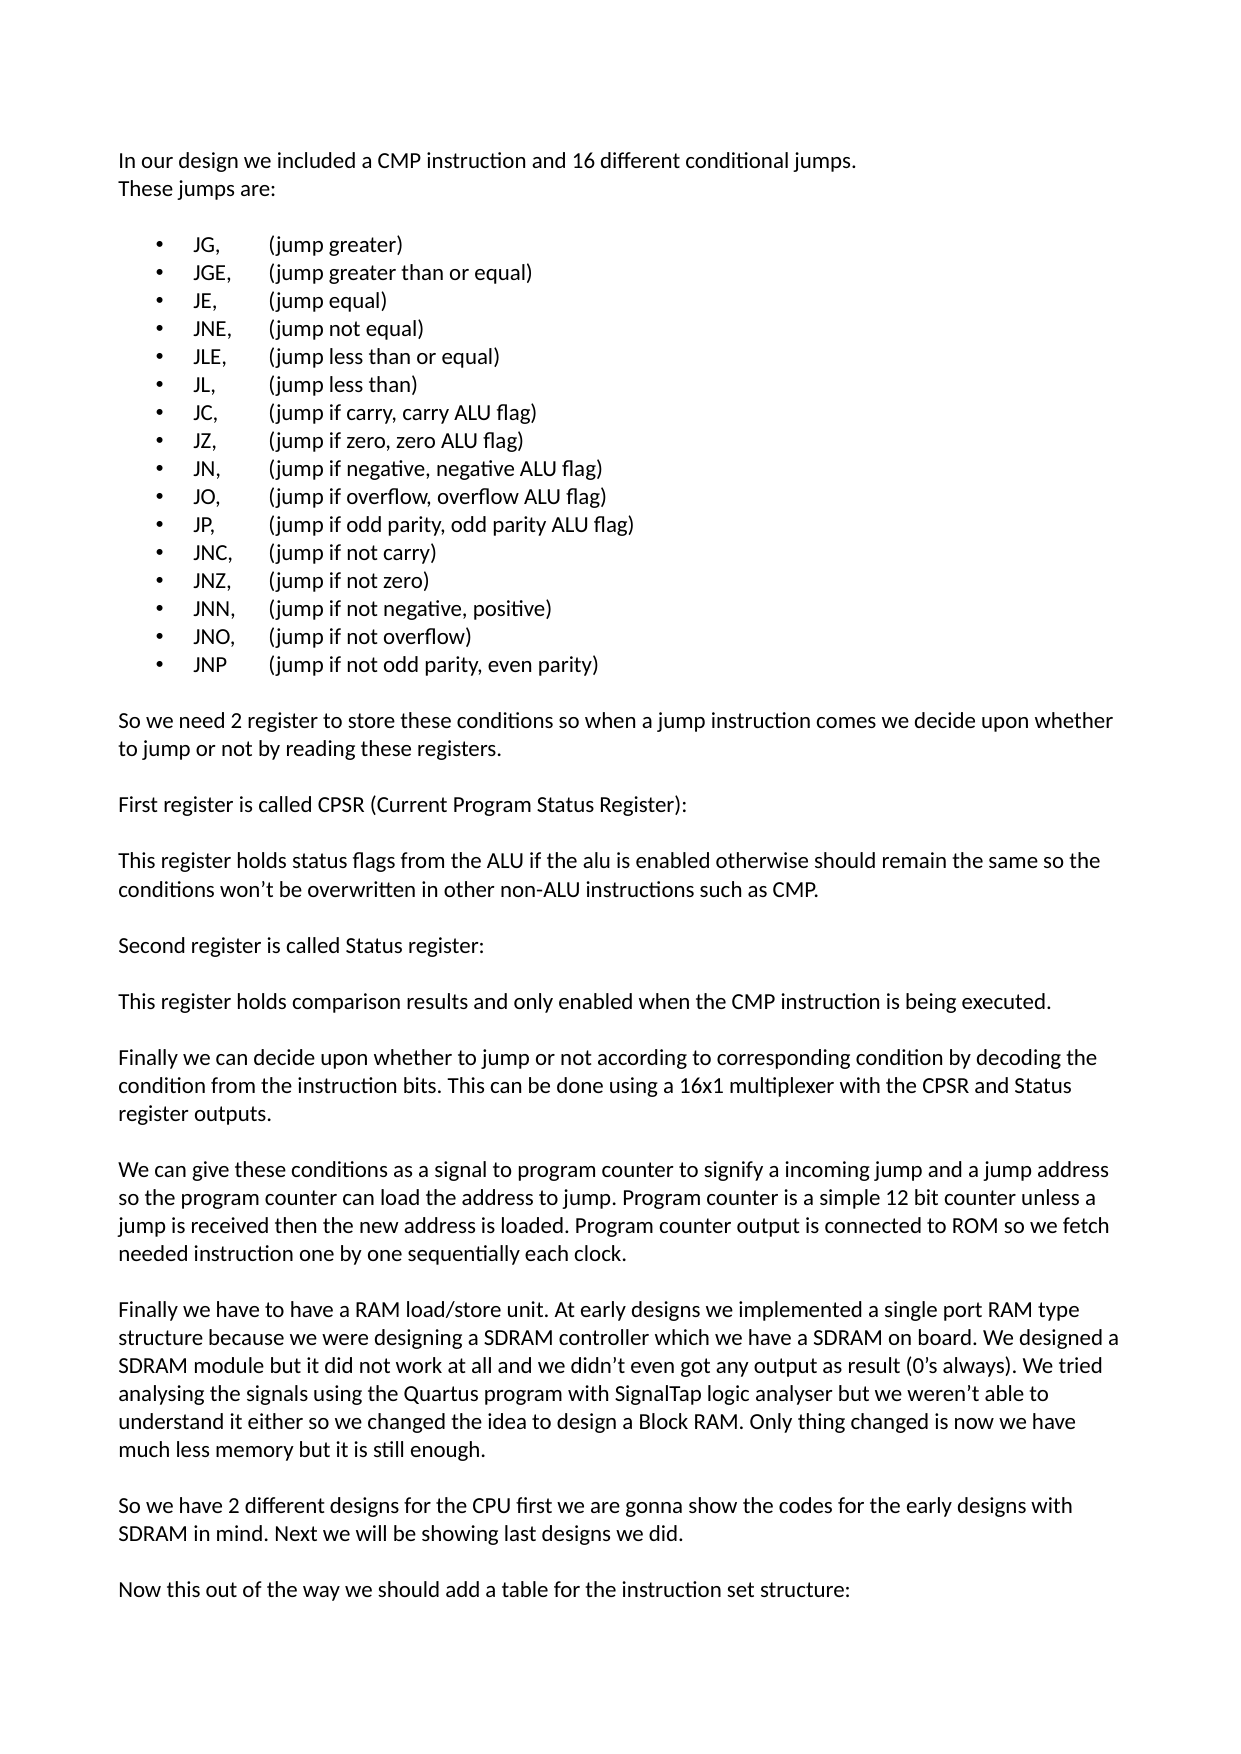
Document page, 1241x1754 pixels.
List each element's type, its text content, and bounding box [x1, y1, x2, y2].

list JO, (jump if overflow, overflow ALU flag) [156, 482, 1122, 510]
list JC, (jump if carry, carry ALU flag) [156, 398, 1122, 426]
text In our design we included a CMP instruction and 16 different conditional jumps. [118, 146, 1122, 174]
text This register holds status flags from the ALU if the alu is enabled otherwise should remain the same so the conditions won’t be overwritten in other non-ALU instructions such as CMP. [118, 847, 1122, 903]
list JNZ, (jump if not zero) [156, 566, 1122, 594]
text This register holds comparison results and only enabled when the CMP instruction is being executed. [118, 987, 1122, 1015]
text These jumps are: [118, 174, 1122, 202]
text Now this out of the way we should add a table for the instruction set structure: [118, 1575, 1122, 1603]
list JN, (jump if negative, negative ALU flag) [156, 454, 1122, 482]
list JZ, (jump if zero, zero ALU flag) [156, 426, 1122, 454]
text So we have 2 different designs for the CPU first we are gonna show the codes for the early designs with SDRAM in mind. Next we will be showing last designs we did. [118, 1491, 1122, 1547]
text We can give these conditions as a signal to program counter to signify a incoming jump and a jump address so the program counter can load the address to jump. Program counter is a simple 12 bit counter unless a jump is received then the new address is loaded. Program counter output is connected to ROM so we fetch needed instruction one by one sequentially each clock. [118, 1155, 1122, 1267]
list JNE, (jump not equal) [156, 314, 1122, 342]
text So we need 2 register to store these conditions so when a jump instruction comes we decide upon whether to jump or not by reading these registers. [118, 707, 1122, 763]
list JNN, (jump if not negative, positive) [156, 594, 1122, 622]
list JP, (jump if odd parity, odd parity ALU flag) [156, 510, 1122, 538]
list JE, (jump equal) [156, 286, 1122, 314]
list JG, (jump greater) [156, 230, 1122, 258]
text First register is called CPSR (Current Program Status Register): [118, 791, 1122, 819]
text Finally we can decide upon whether to jump or not according to corresponding condition by decoding the condition from the instruction bits. This can be done using a 16x1 multiplexer with the CPSR and Status register outputs. [118, 1043, 1122, 1127]
list JL, (jump less than) [156, 370, 1122, 398]
list JNP (jump if not odd parity, even parity) [156, 651, 1122, 678]
list JLE, (jump less than or equal) [156, 342, 1122, 370]
text Finally we have to have a RAM load/store unit. At early designs we implemented a single port RAM type structure because we were designing a SDRAM controller which we have a SDRAM on board. We designed a SDRAM module but it did not work at all and we didn’t even got any output as result (0’s always). We tried analysing the signals using the Quartus program with SignalTap logic analyser but we weren’t able to understand it either so we changed the idea to design a Block RAM. Only thing changed is now we have much less memory but it is still enough. [118, 1295, 1122, 1463]
list JGE, (jump greater than or equal) [156, 258, 1122, 286]
list JNO, (jump if not overflow) [156, 622, 1122, 651]
text Second register is called Status register: [118, 931, 1122, 959]
list JNC, (jump if not carry) [156, 538, 1122, 566]
